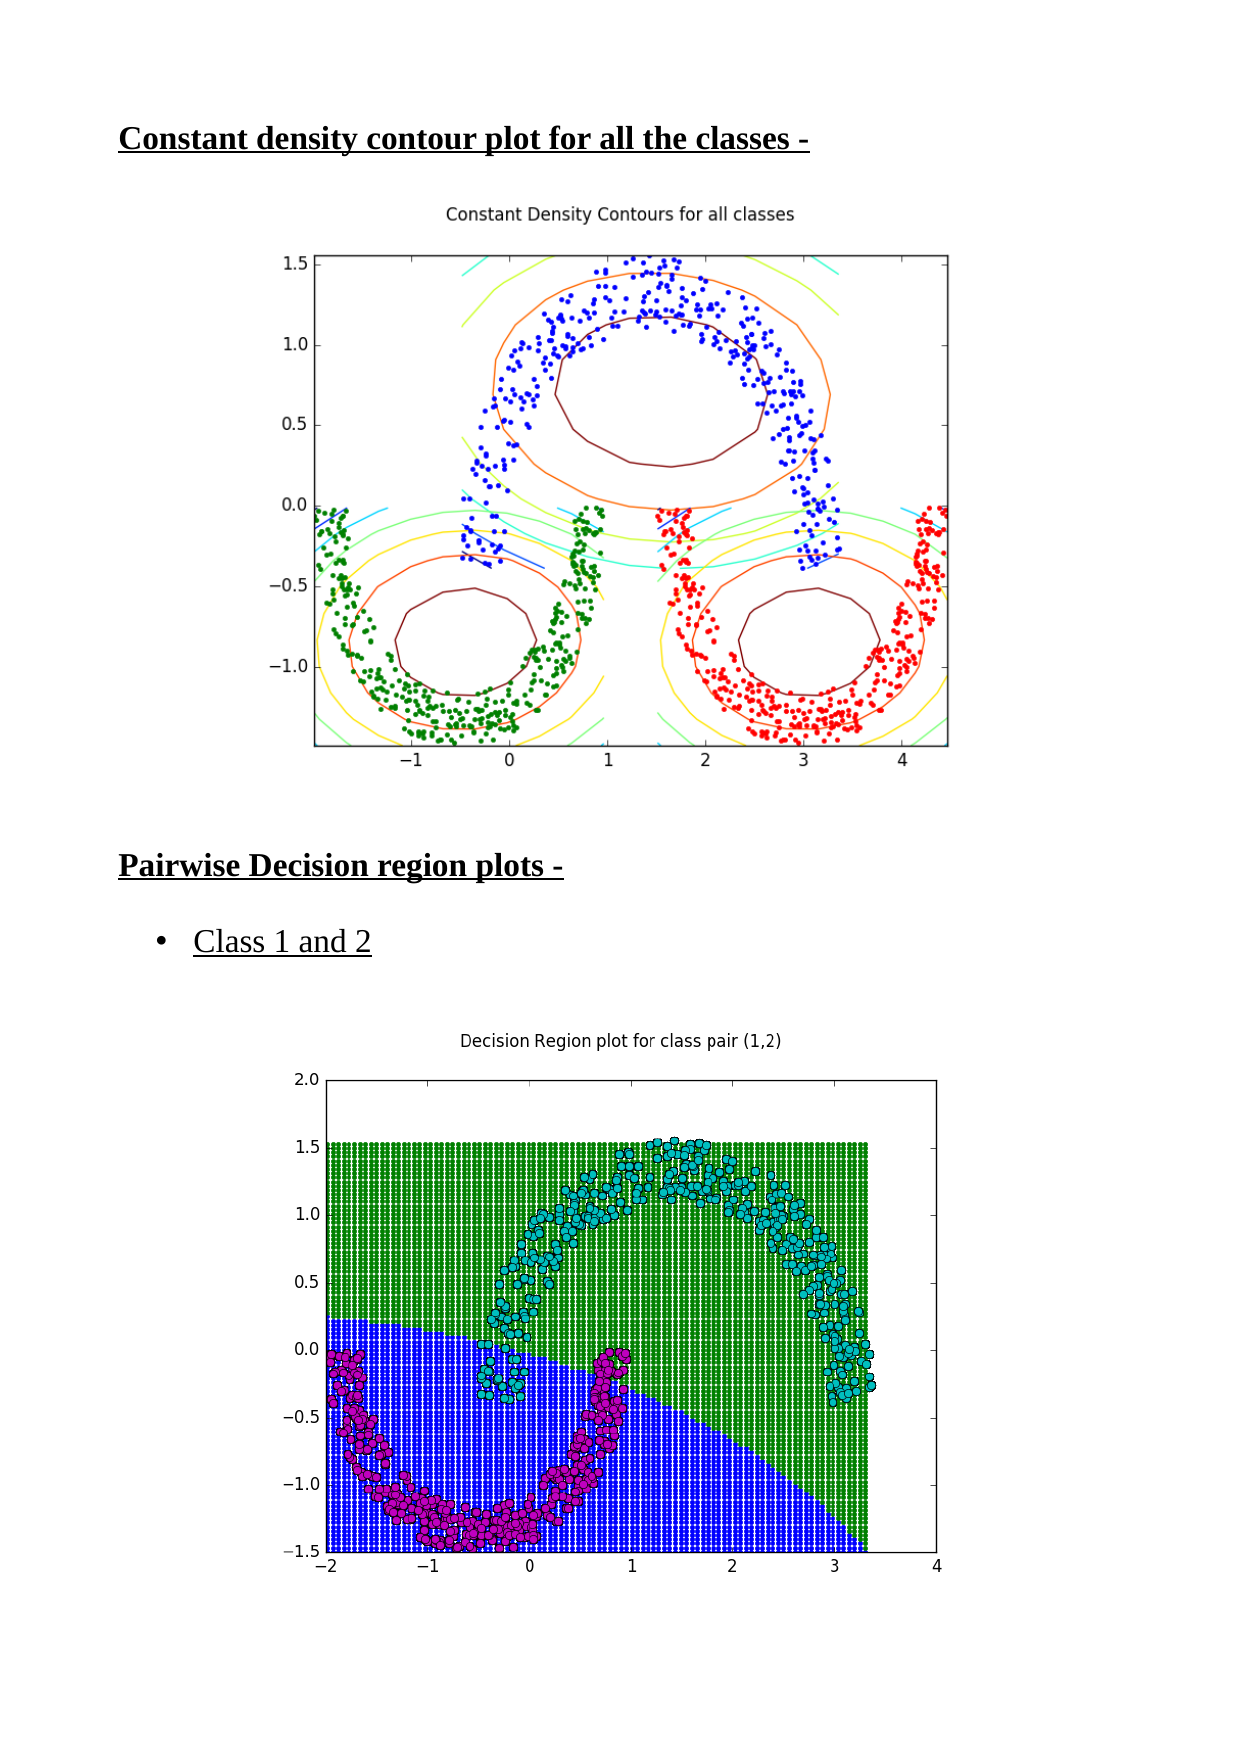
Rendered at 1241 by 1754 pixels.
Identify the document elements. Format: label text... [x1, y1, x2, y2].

picture [212, 194, 1028, 807]
picture [227, 1021, 1014, 1611]
list Class 1 and 2 [156, 922, 1122, 960]
text Constant density contour plot for all the classes - [118, 118, 1122, 156]
text Pairwise Decision region plots - [118, 845, 1122, 883]
